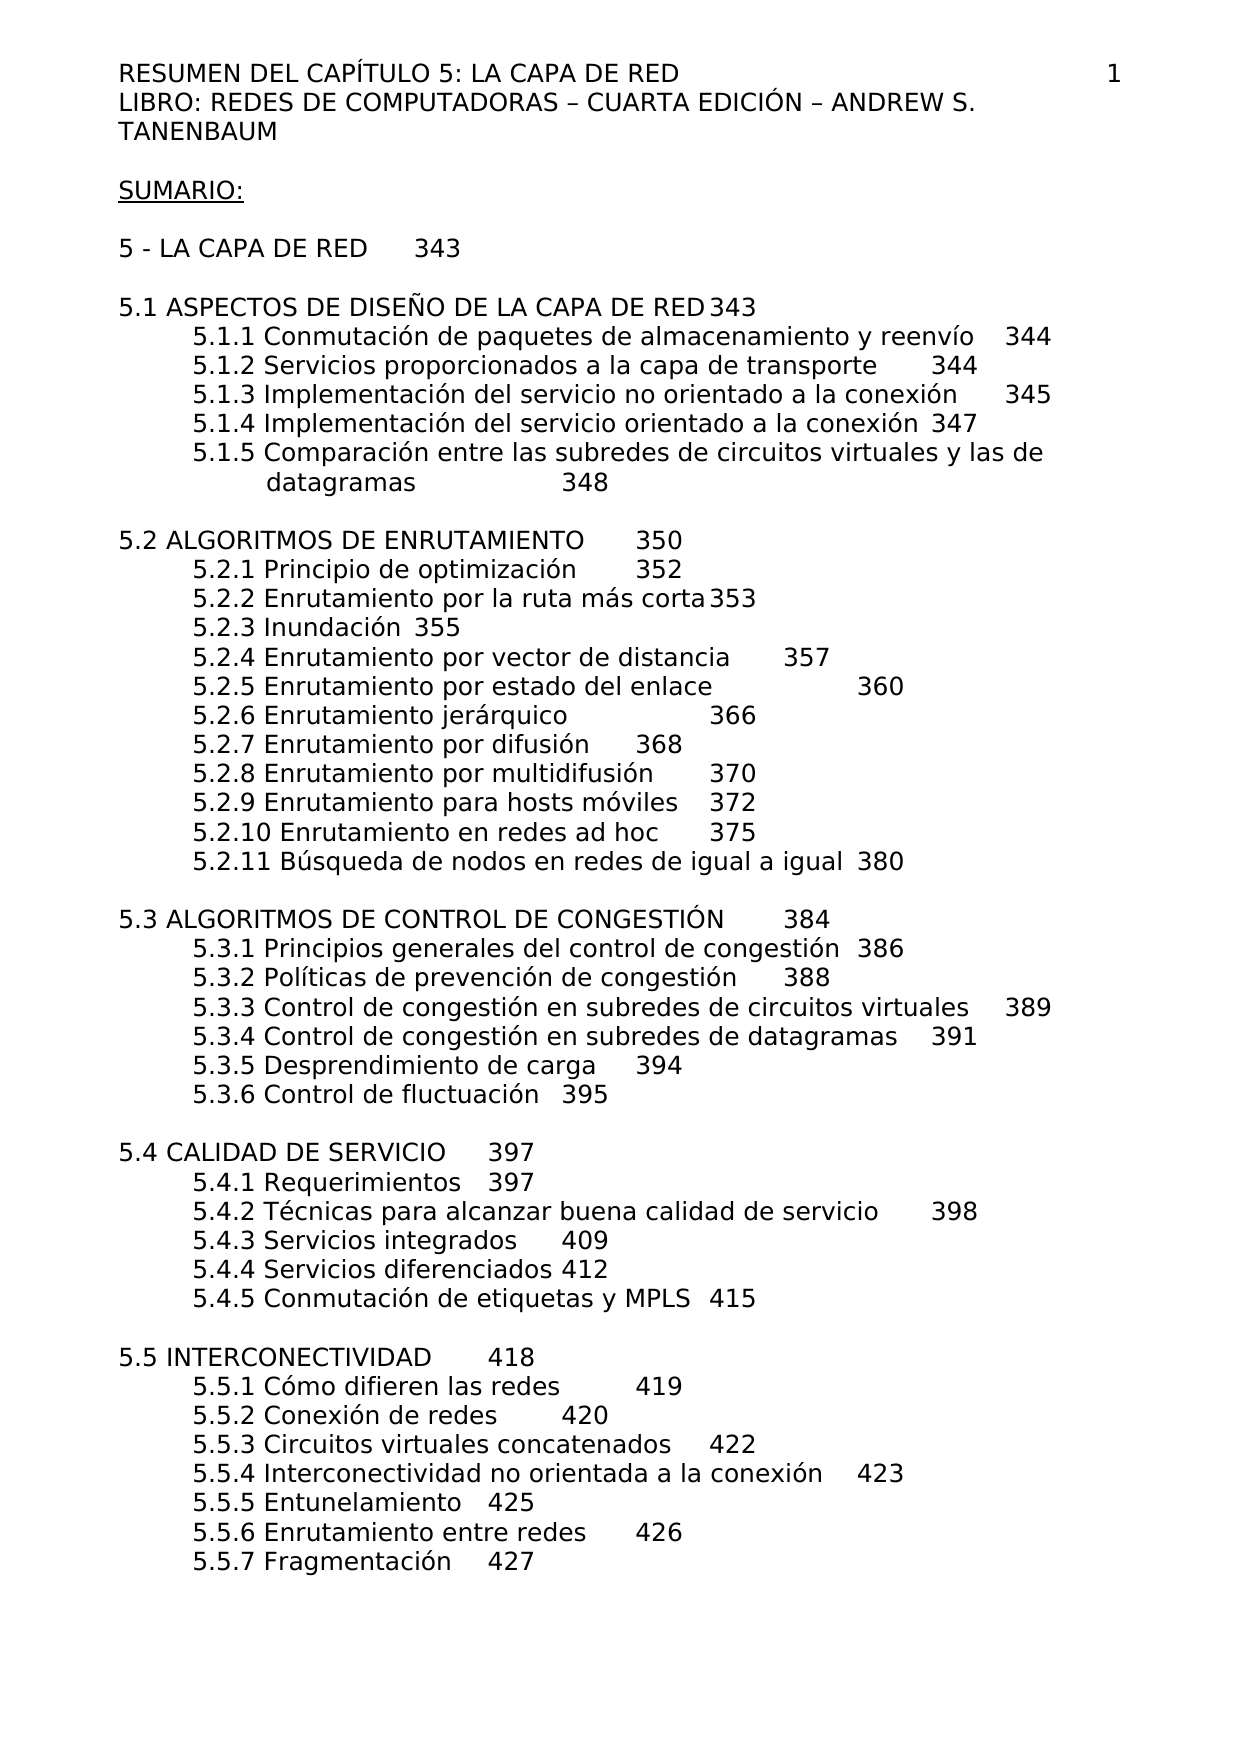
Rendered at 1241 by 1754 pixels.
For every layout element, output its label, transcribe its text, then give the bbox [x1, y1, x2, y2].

text 5.5.3 Circuitos virtuales concatenados 422 [118, 1430, 1122, 1459]
text 5.2.7 Enrutamiento por difusión 368 [118, 730, 1122, 759]
text datagramas 348 [118, 468, 1122, 497]
text 5.3.1 Principios generales del control de congestión 386 [118, 934, 1122, 963]
text 5.2.10 Enrutamiento en redes ad hoc 375 [118, 818, 1122, 847]
text SUMARIO: [118, 176, 1122, 205]
text 5.2.9 Enrutamiento para hosts móviles 372 [118, 788, 1122, 818]
text 5.3.5 Desprendimiento de carga 394 [118, 1051, 1122, 1080]
text 5.2.2 Enrutamiento por la ruta más corta 353 [118, 584, 1122, 613]
text 5.4.5 Conmutación de etiquetas y MPLS 415 [118, 1284, 1122, 1313]
text 5.3.6 Control de fluctuación 395 [118, 1080, 1122, 1109]
text 5.1.3 Implementación del servicio no orientado a la conexión 345 [118, 380, 1122, 409]
text 5.1 ASPECTOS DE DISEÑO DE LA CAPA DE RED 343 [118, 293, 1122, 322]
text 5.4.1 Requerimientos 397 [118, 1168, 1122, 1197]
text 5.4 CALIDAD DE SERVICIO 397 [118, 1138, 1122, 1168]
text 5.2.6 Enrutamiento jerárquico 366 [118, 701, 1122, 730]
text 5.2.1 Principio de optimización 352 [118, 555, 1122, 584]
text 5.4.3 Servicios integrados 409 [118, 1226, 1122, 1255]
text 5.2.4 Enrutamiento por vector de distancia 357 [118, 643, 1122, 672]
text 5 - LA CAPA DE RED 343 [118, 234, 1122, 263]
text 5.3 ALGORITMOS DE CONTROL DE CONGESTIÓN 384 [118, 905, 1122, 934]
text 5.3.2 Políticas de prevención de congestión 388 [118, 963, 1122, 993]
text 5.5.7 Fragmentación 427 [118, 1547, 1122, 1576]
text 5.4.4 Servicios diferenciados 412 [118, 1255, 1122, 1284]
text 5.2.3 Inundación 355 [118, 613, 1122, 643]
text 5.1.2 Servicios proporcionados a la capa de transporte 344 [118, 351, 1122, 380]
text 5.5.5 Entunelamiento 425 [118, 1488, 1122, 1518]
text 5.2.5 Enrutamiento por estado del enlace 360 [118, 672, 1122, 701]
text 5.5.2 Conexión de redes 420 [118, 1401, 1122, 1430]
text 5.1.5 Comparación entre las subredes de circuitos virtuales y las de [118, 438, 1122, 468]
text 5.5.6 Enrutamiento entre redes 426 [118, 1518, 1122, 1547]
text 5.5.1 Cómo difieren las redes 419 [118, 1372, 1122, 1401]
text 5.4.2 Técnicas para alcanzar buena calidad de servicio 398 [118, 1197, 1122, 1226]
text 5.3.3 Control de congestión en subredes de circuitos virtuales 389 [118, 993, 1122, 1022]
text 5.2.8 Enrutamiento por multidifusión 370 [118, 759, 1122, 788]
text 5.2.11 Búsqueda de nodos en redes de igual a igual 380 [118, 847, 1122, 876]
text 5.2 ALGORITMOS DE ENRUTAMIENTO 350 [118, 526, 1122, 555]
text 5.1.1 Conmutación de paquetes de almacenamiento y reenvío 344 [118, 322, 1122, 351]
text 5.5 INTERCONECTIVIDAD 418 [118, 1343, 1122, 1372]
text 5.5.4 Interconectividad no orientada a la conexión 423 [118, 1459, 1122, 1488]
text 5.1.4 Implementación del servicio orientado a la conexión 347 [118, 409, 1122, 438]
text 5.3.4 Control de congestión en subredes de datagramas 391 [118, 1022, 1122, 1051]
